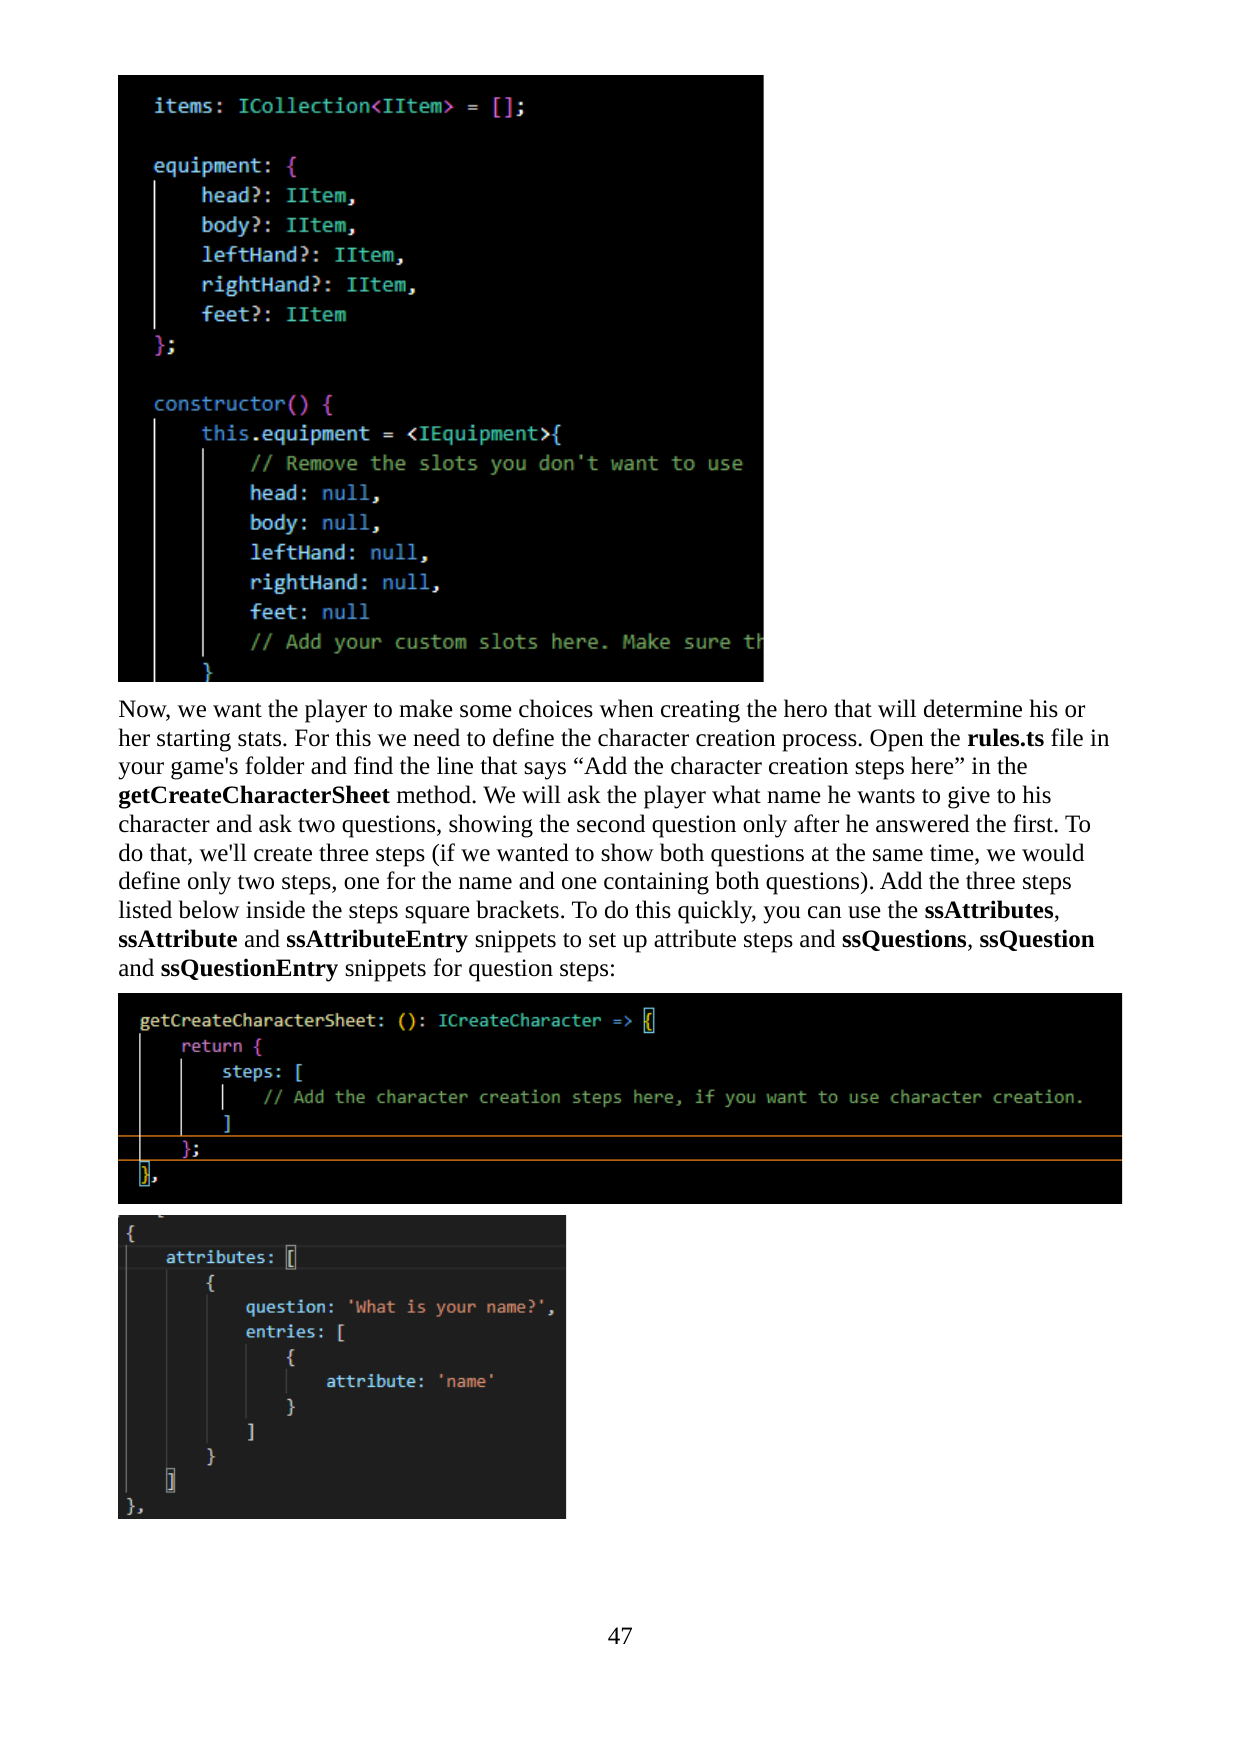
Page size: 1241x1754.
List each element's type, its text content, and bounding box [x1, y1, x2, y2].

text Now, we want the player to make some choices when creating the hero that will determine his or her starting stats. For this we need to define the character creation process. Open the rules.ts file in your game's folder and find the line that says “Add the character creation steps here” in the getCreateCharacterSheet method. We will ask the player what name he wants to give to his character and ask two questions, showing the second question only after he answered the first. To do that, we'll create three steps (if we wanted to show both questions at the same time, we would define only two steps, one for the name and one containing both questions). Add the three steps listed below inside the steps square brackets. To do this quickly, you can use the ssAttributes, ssAttribute and ssAttributeEntry snippets to set up attribute steps and ssQuestions, ssQuestion and ssQuestionEntry snippets for question steps: [118, 694, 1122, 981]
